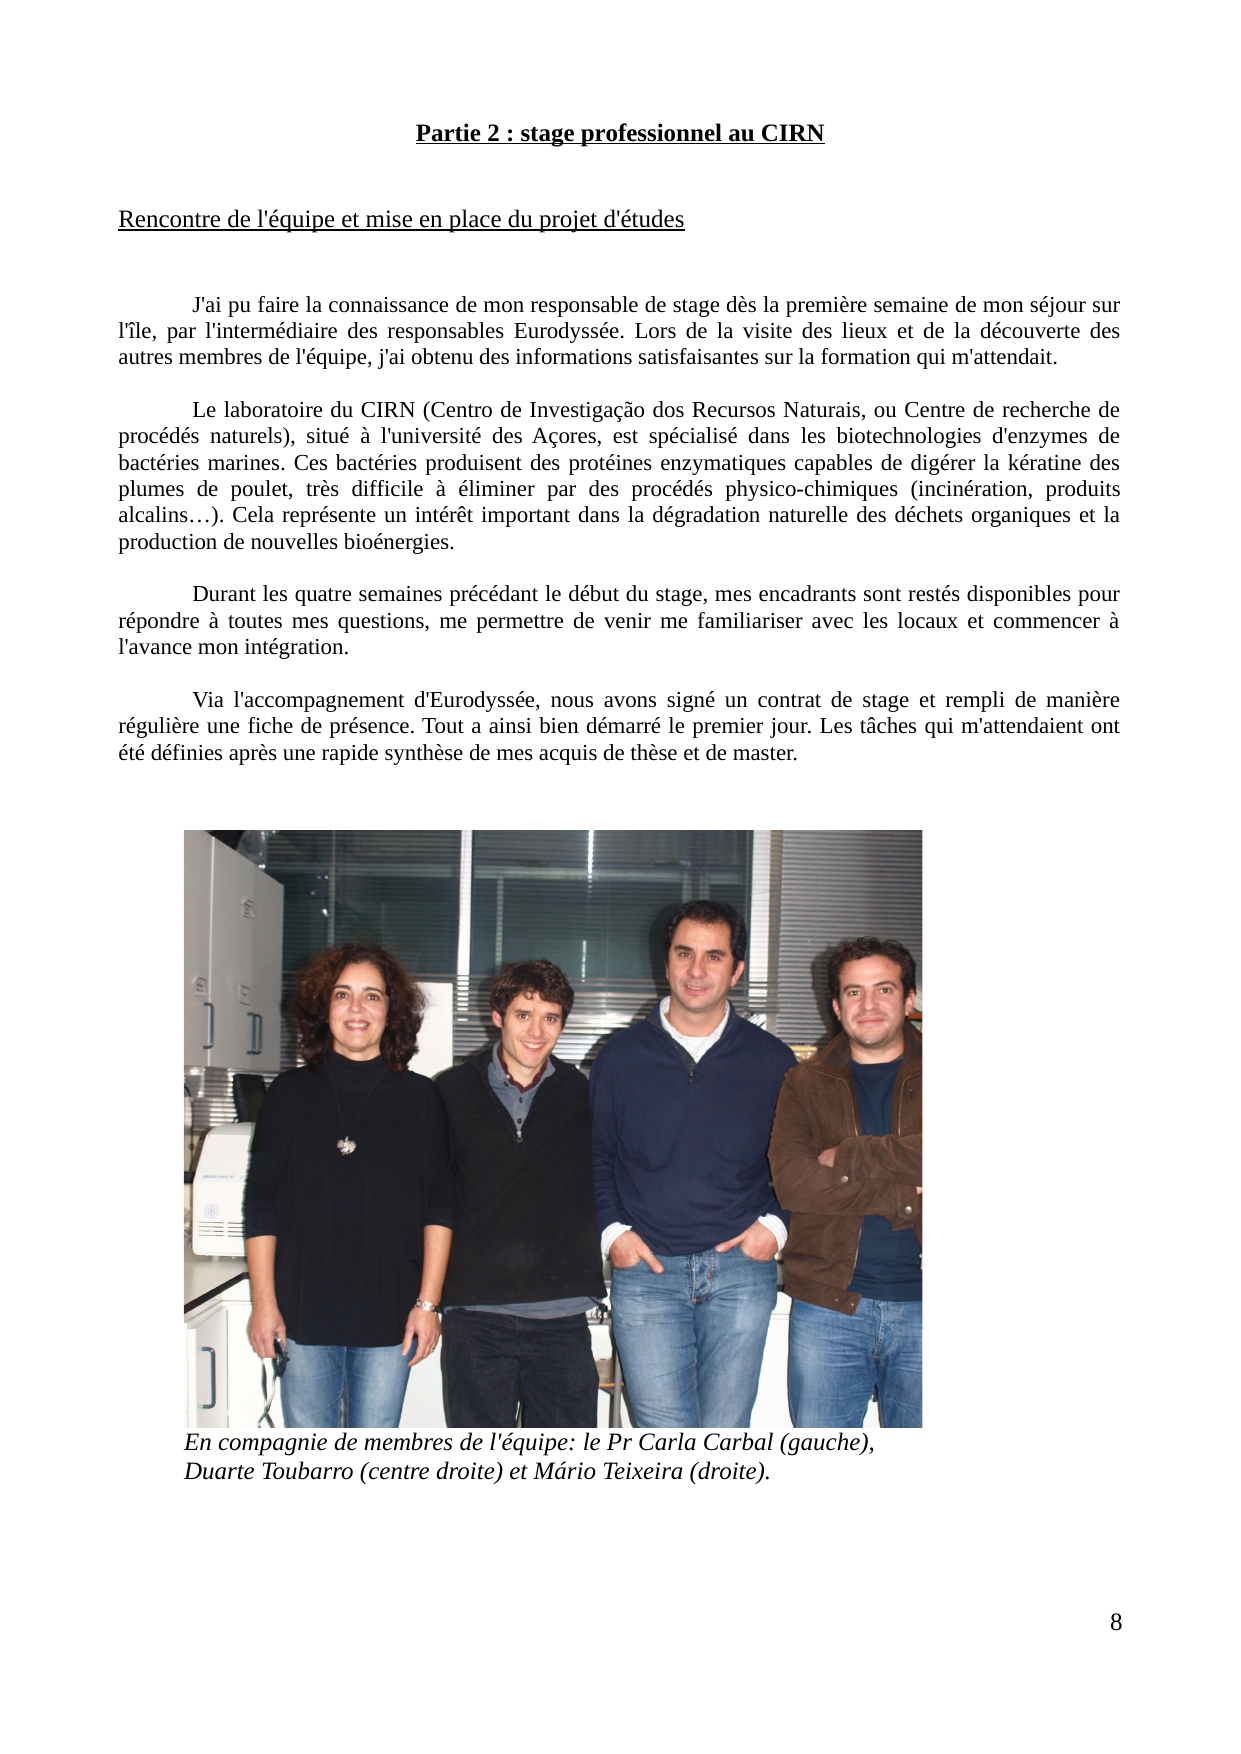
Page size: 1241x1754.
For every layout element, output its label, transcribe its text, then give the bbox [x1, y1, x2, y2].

text Via l'accompagnement d'Eurodyssée, nous avons signé un contrat de stage et rempli de manière régulière une fiche de présence. Tout a ainsi bien démarré le premier jour. Les tâches qui m'attendaient ont été définies après une rapide synthèse de mes acquis de thèse et de master. [118, 686, 1122, 765]
text Durant les quatre semaines précédant le début du stage, mes encadrants sont restés disponibles pour répondre à toutes mes questions, me permettre de venir me familiariser avec les locaux et commencer à l'avance mon intégration. [118, 581, 1122, 659]
picture [183, 830, 923, 1428]
text Partie 2 : stage professionnel au CIRN [118, 118, 1122, 147]
text Rencontre de l'équipe et mise en place du projet d'études [118, 204, 1122, 233]
text J'ai pu faire la connaissance de mon responsable de stage dès la première semaine de mon séjour sur l'île, par l'intermédiaire des responsables Eurodyssée. Lors de la visite des lieux et de la découverte des autres membres de l'équipe, j'ai obtenu des informations satisfaisantes sur la formation qui m'attendait. [118, 262, 1122, 370]
text Le laboratoire du CIRN (Centro de Investigação dos Recursos Naturais, ou Centre de recherche de procédés naturels), situé à l'université des Açores, est spécialisé dans les biotechnologies d'enzymes de bactéries marines. Ces bactéries produisent des protéines enzymatiques capables de digérer la kératine des plumes de poulet, très difficile à éliminer par des procédés physico-chimiques (incinération, produits alcalins…). Cela représente un intérêt important dans la dégradation naturelle des déchets organiques et la production de nouvelles bioénergies. [118, 396, 1122, 554]
text En compagnie de membres de l'équipe: le Pr Carla Carbal (gauche), Duarte Toubarro (centre droite) et Mário Teixeira (droite). [184, 1428, 922, 1485]
